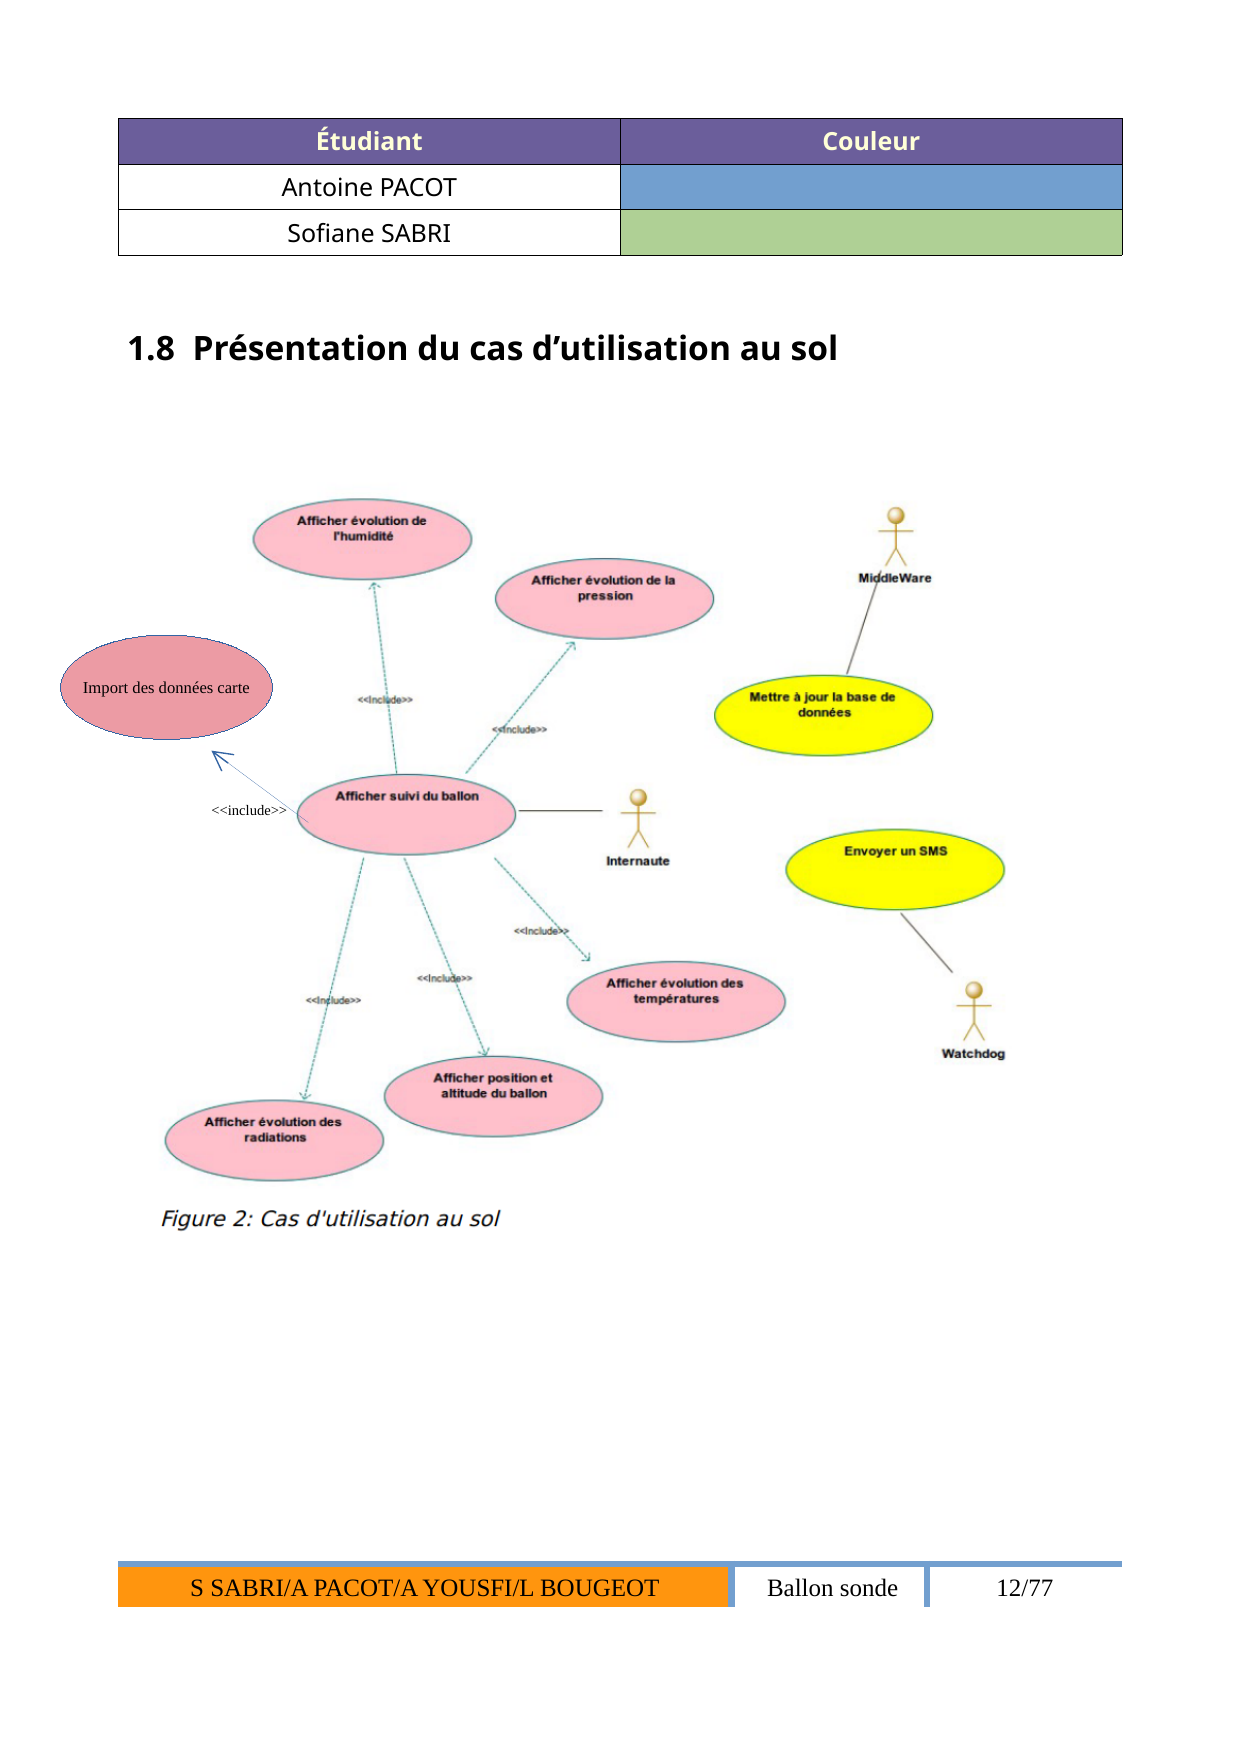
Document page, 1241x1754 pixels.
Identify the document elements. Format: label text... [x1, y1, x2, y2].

subtitle Présentation du cas d’utilisation au sol [118, 324, 1122, 370]
table_header Étudiant [119, 119, 620, 164]
table_header Couleur [621, 119, 1122, 164]
table_cell [621, 165, 1122, 209]
table_cell [621, 210, 1122, 255]
table_cell Antoine PACOT [119, 165, 620, 209]
picture [60, 441, 1065, 1240]
table_cell Sofiane SABRI [119, 210, 620, 255]
